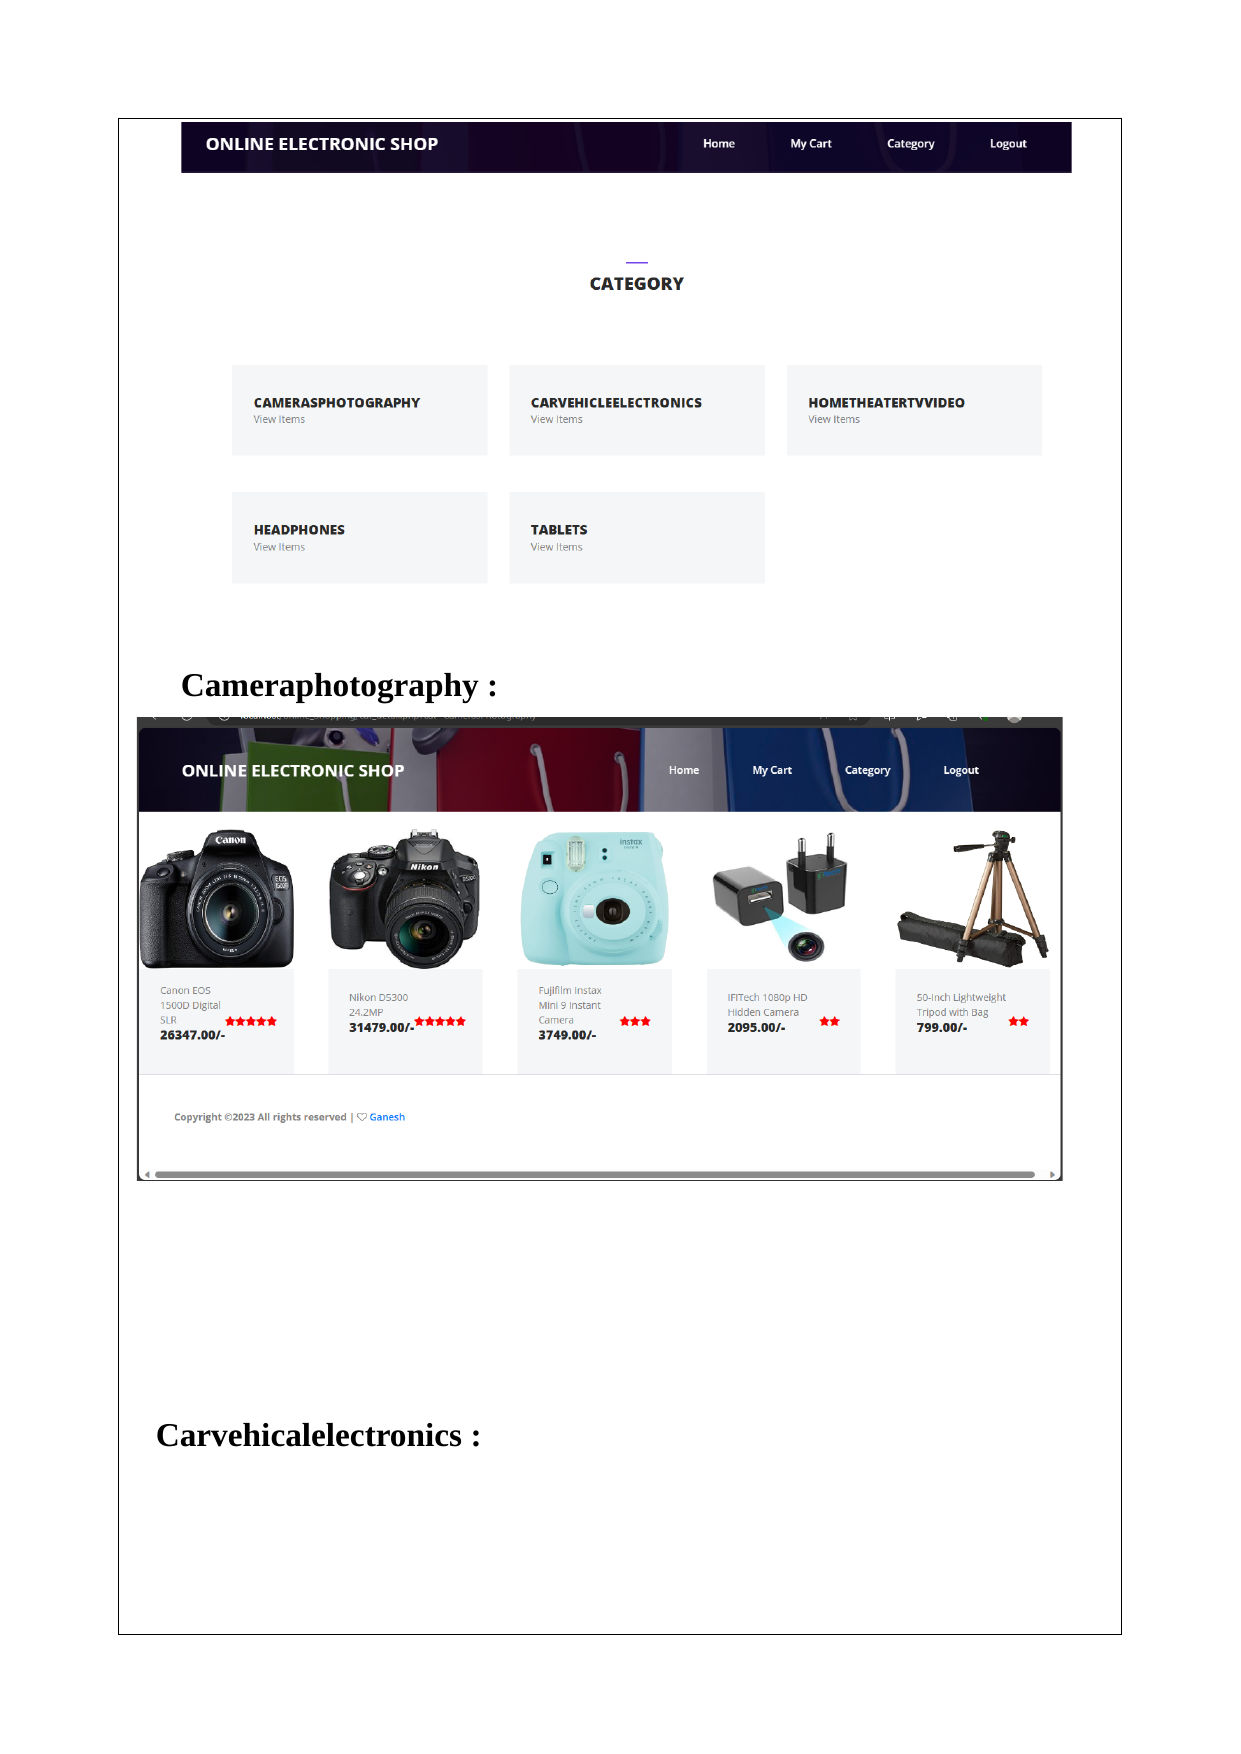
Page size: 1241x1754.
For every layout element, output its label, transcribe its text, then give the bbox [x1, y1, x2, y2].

text Cameraphotography : [122, 665, 1118, 703]
picture [136, 717, 1063, 1181]
picture [181, 122, 1072, 584]
text Carvehicalelectronics : [122, 1416, 1118, 1454]
